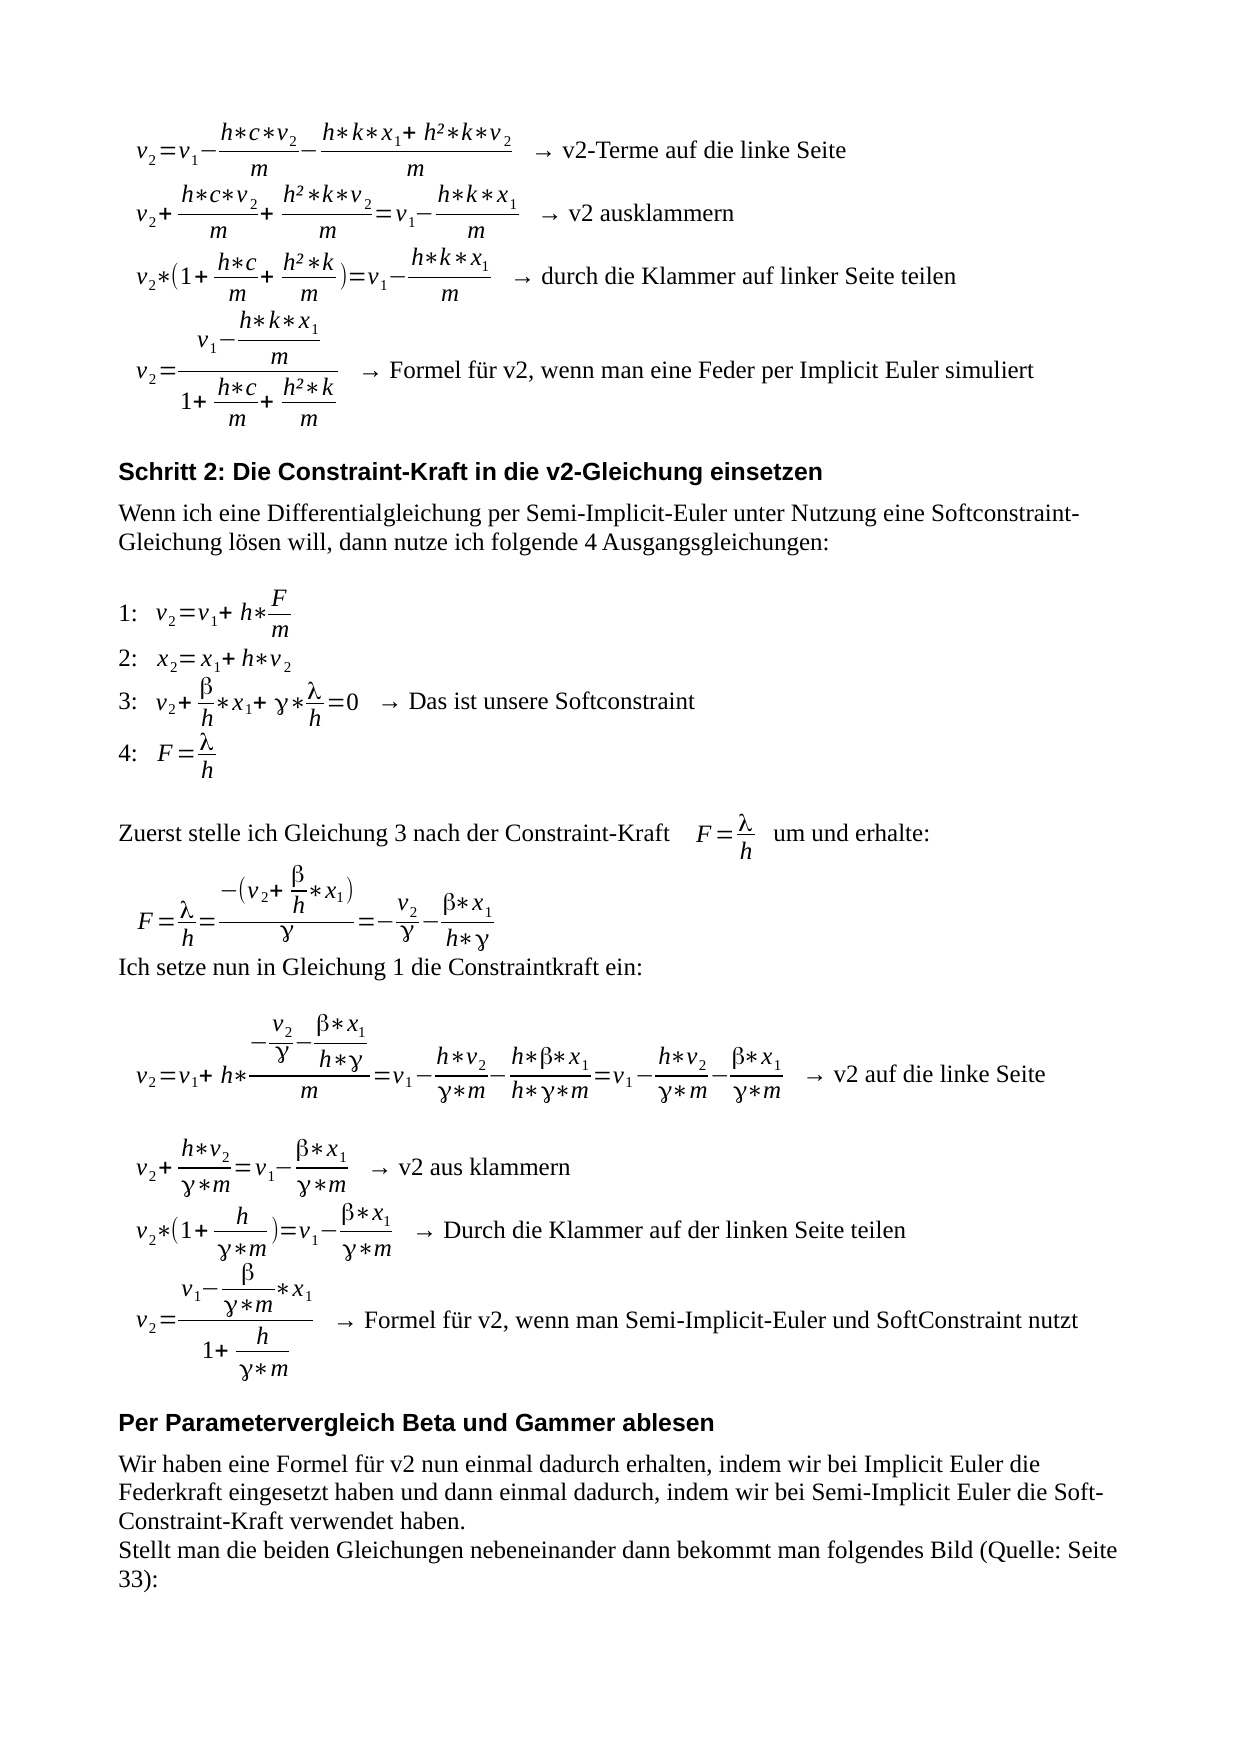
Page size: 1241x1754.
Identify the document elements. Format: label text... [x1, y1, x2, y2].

text → Durch die Klammer auf der linken Seite teilen [118, 1198, 1122, 1262]
text 4: [118, 732, 1122, 783]
text → Formel für v2, wenn man eine Feder per Implicit Euler simuliert [118, 307, 1122, 432]
text Ich setze nun in Gleichung 1 die Constraintkraft ein: [118, 952, 1122, 981]
text → v2-Terme auf die linke Seite [118, 118, 1122, 181]
text Zuerst stelle ich Gleichung 3 nach der Constraint-Kraft um und erhalte: [118, 812, 1122, 864]
text Stellt man die beiden Gleichungen nebeneinander dann bekommt man folgendes Bild (Quelle: Seite 33): [118, 1535, 1122, 1592]
text 2: [118, 643, 1122, 676]
text → v2 auf die linke Seite [118, 1010, 1122, 1106]
subtitle Schritt 2: Die Constraint-Kraft in die v2-Gleichung einsetzen [118, 457, 1122, 486]
text → Formel für v2, wenn man Semi-Implicit-Euler und SoftConstraint nutzt [118, 1262, 1122, 1383]
text Wir haben eine Formel für v2 nun einmal dadurch erhalten, indem wir bei Implicit Euler die Federkraft eingesetzt haben und dann einmal dadurch, indem wir bei Semi-Implicit Euler die Soft-Constraint-Kraft verwendet haben. [118, 1449, 1122, 1535]
text 1: [118, 584, 1122, 643]
text → durch die Klammer auf linker Seite teilen [118, 244, 1122, 307]
text → v2 ausklammern [118, 181, 1122, 244]
text 3:→ Das ist unsere Softconstraint [118, 676, 1122, 732]
text → v2 aus klammern [118, 1134, 1122, 1198]
text Wenn ich eine Differentialgleichung per Semi-Implicit-Euler unter Nutzung eine Softconstraint-Gleichung lösen will, dann nutze ich folgende 4 Ausgangsgleichungen: [118, 498, 1122, 556]
subtitle Per Parametervergleich Beta und Gammer ablesen [118, 1408, 1122, 1436]
